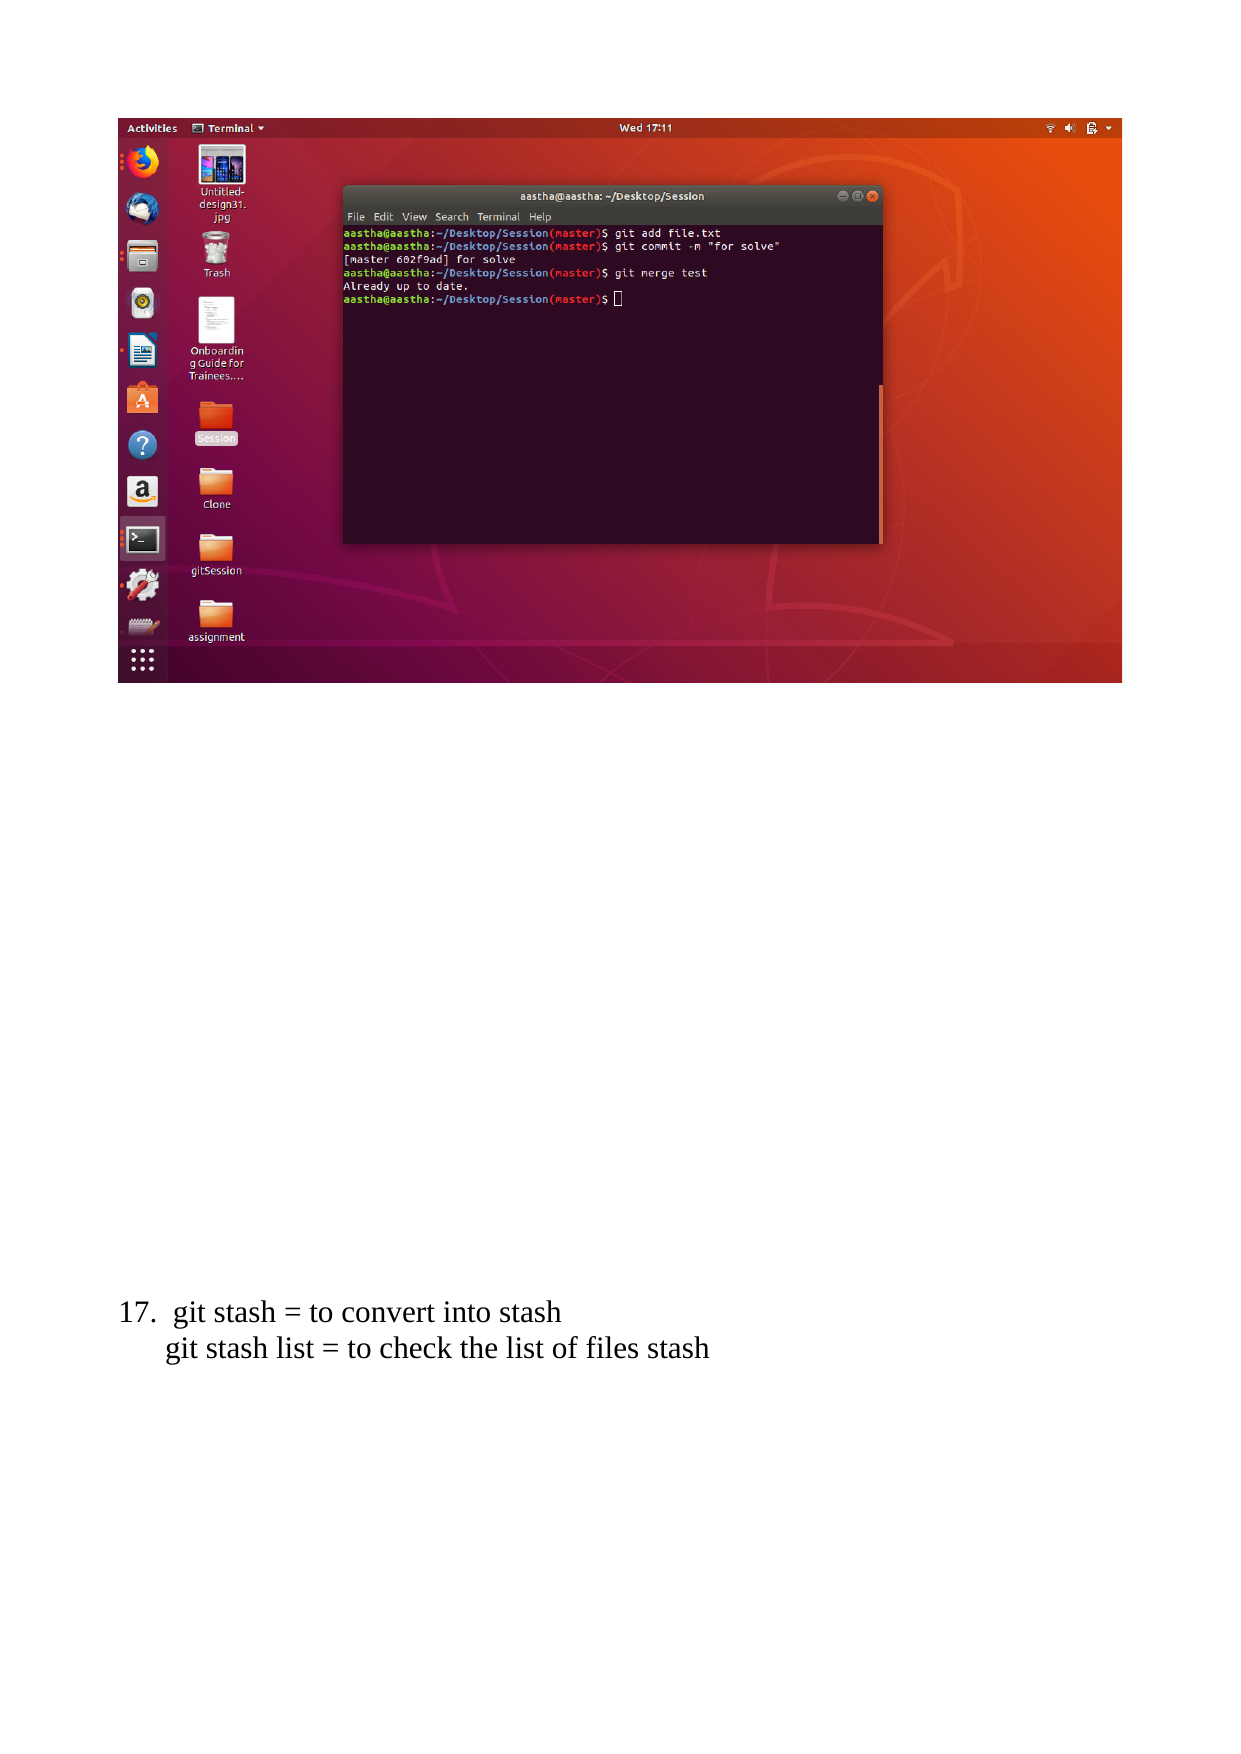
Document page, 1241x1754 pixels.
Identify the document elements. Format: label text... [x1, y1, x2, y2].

text git stash list = to check the list of files stash [118, 1329, 1122, 1365]
text 17. git stash = to convert into stash [118, 1293, 1122, 1329]
picture [118, 118, 1123, 683]
